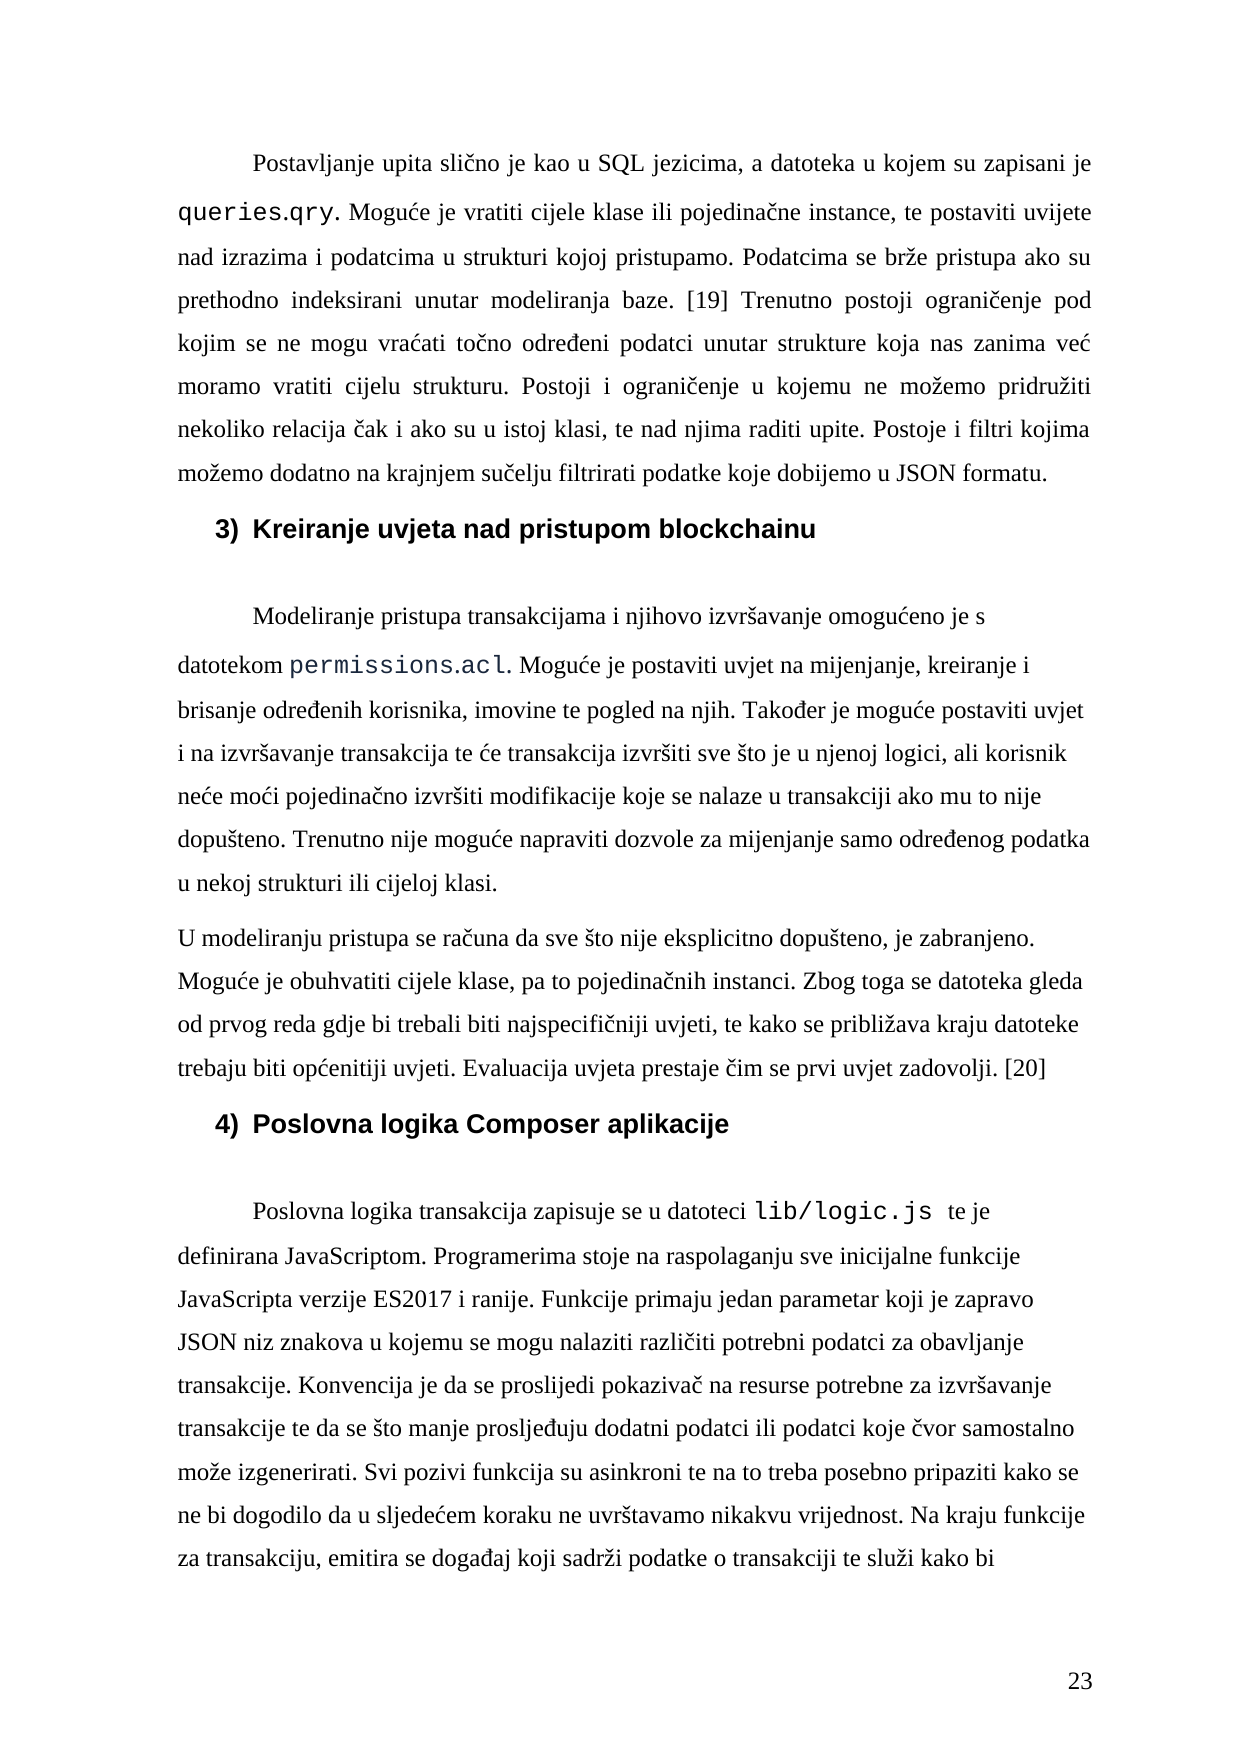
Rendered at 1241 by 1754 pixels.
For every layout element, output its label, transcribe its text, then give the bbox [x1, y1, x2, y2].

text U modeliranju pristupa se računa da sve što nije eksplicitno dopušteno, je zabranjeno. Moguće je obuhvatiti cijele klase, pa to pojedinačnih instanci. Zbog toga se datoteka gleda od prvog reda gdje bi trebali biti najspecifičniji uvjeti, te kako se približava kraju datoteke trebaju biti općenitiji uvjeti. Evaluacija uvjeta prestaje čim se prvi uvjet zadovolji. [20] [177, 923, 1092, 1081]
text Poslovna logika transakcija zapisuje se u datoteci lib/logic.js te je definirana JavaScriptom. Programerima stoje na raspolaganju sve inicijalne funkcije JavaScripta verzije ES2017 i ranije. Funkcije primaju jedan parametar koji je zapravo JSON niz znakova u kojemu se mogu nalaziti različiti potrebni podatci za obavljanje transakcije. Konvencija je da se proslijedi pokazivač na resurse potrebne za izvršavanje transakcije te da se što manje prosljeđuju dodatni podatci ili podatci koje čvor samostalno može izgenerirati. Svi pozivi funkcija su asinkroni te na to treba posebno pripaziti kako se ne bi dogodilo da u sljedećem koraku ne uvrštavamo nikakvu vrijednost. Na kraju funkcije za transakciju, emitira se događaj koji sadrži podatke o transakciji te služi kako bi [177, 1196, 1092, 1572]
text Modeliranje pristupa transakcijama i njihovo izvršavanje omogućeno je s datotekom permissions.acl. Moguće je postaviti uvjet na mijenjanje, kreiranje i brisanje određenih korisnika, imovine te pogled na njih. Također je moguće postaviti uvjet i na izvršavanje transakcija te će transakcija izvršiti sve što je u njenoj logici, ali korisnik neće moći pojedinačno izvršiti modifikacije koje se nalaze u transakciji ako mu to nije dopušteno. Trenutno nije moguće napraviti dozvole za mijenjanje samo određenog podatka u nekoj strukturi ili cijeloj klasi. [177, 601, 1092, 896]
list Kreiranje uvjeta nad pristupom blockchainu [215, 513, 1092, 544]
text Postavljanje upita slično je kao u SQL jezicima, a datoteka u kojem su zapisani je queries.qry. Moguće je vratiti cijele klase ili pojedinačne instance, te postaviti uvijete nad izrazima i podatcima u strukturi kojoj pristupamo. Podatcima se brže pristupa ako su prethodno indeksirani unutar modeliranja baze. [19] Trenutno postoji ograničenje pod kojim se ne mogu vraćati točno određeni podatci unutar strukture koja nas zanima već moramo vratiti cijelu strukturu. Postoji i ograničenje u kojemu ne možemo pridružiti nekoliko relacija čak i ako su u istoj klasi, te nad njima raditi upite. Postoje i filtri kojima možemo dodatno na krajnjem sučelju filtrirati podatke koje dobijemo u JSON formatu. [177, 148, 1092, 486]
list Poslovna logika Composer aplikacije [215, 1108, 1092, 1139]
